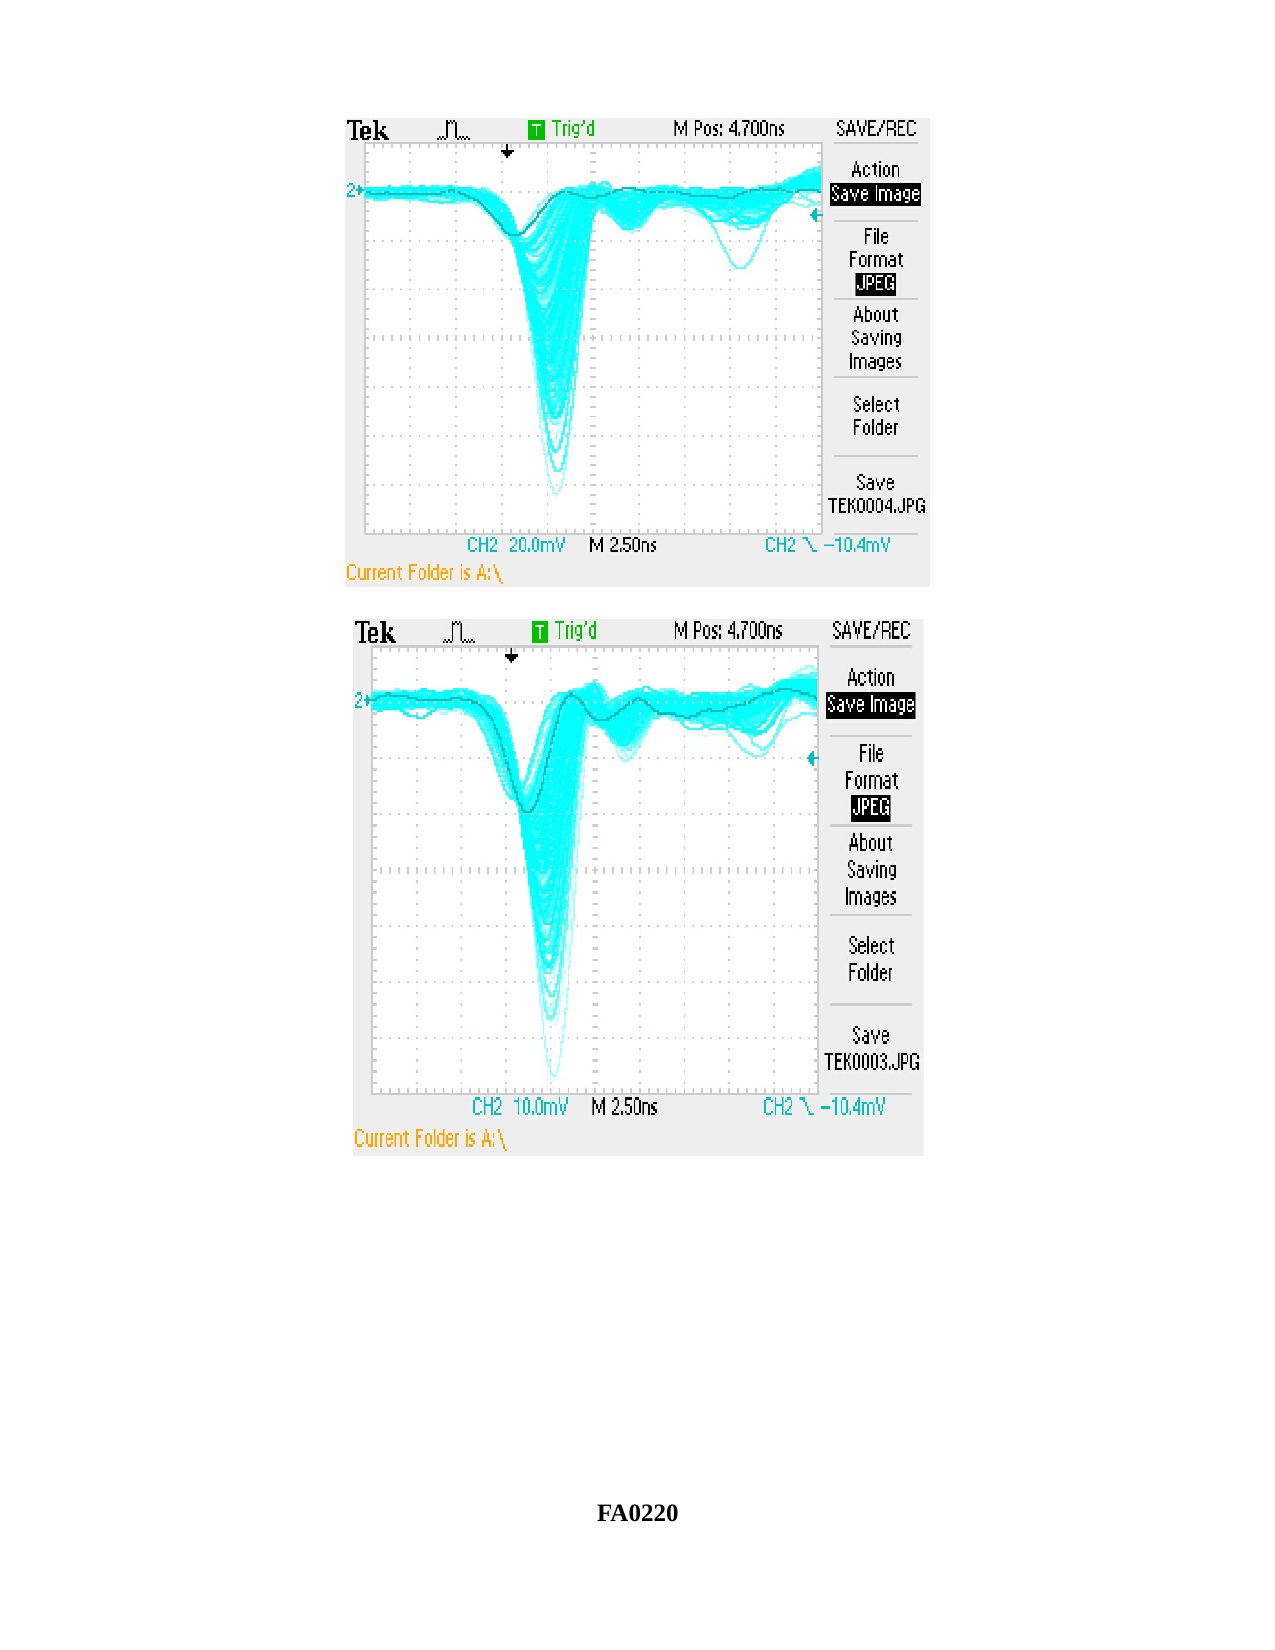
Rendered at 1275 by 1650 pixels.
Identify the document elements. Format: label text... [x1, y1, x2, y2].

picture [353, 619, 924, 1156]
picture [345, 118, 930, 587]
text FA0220 [118, 1498, 1157, 1527]
